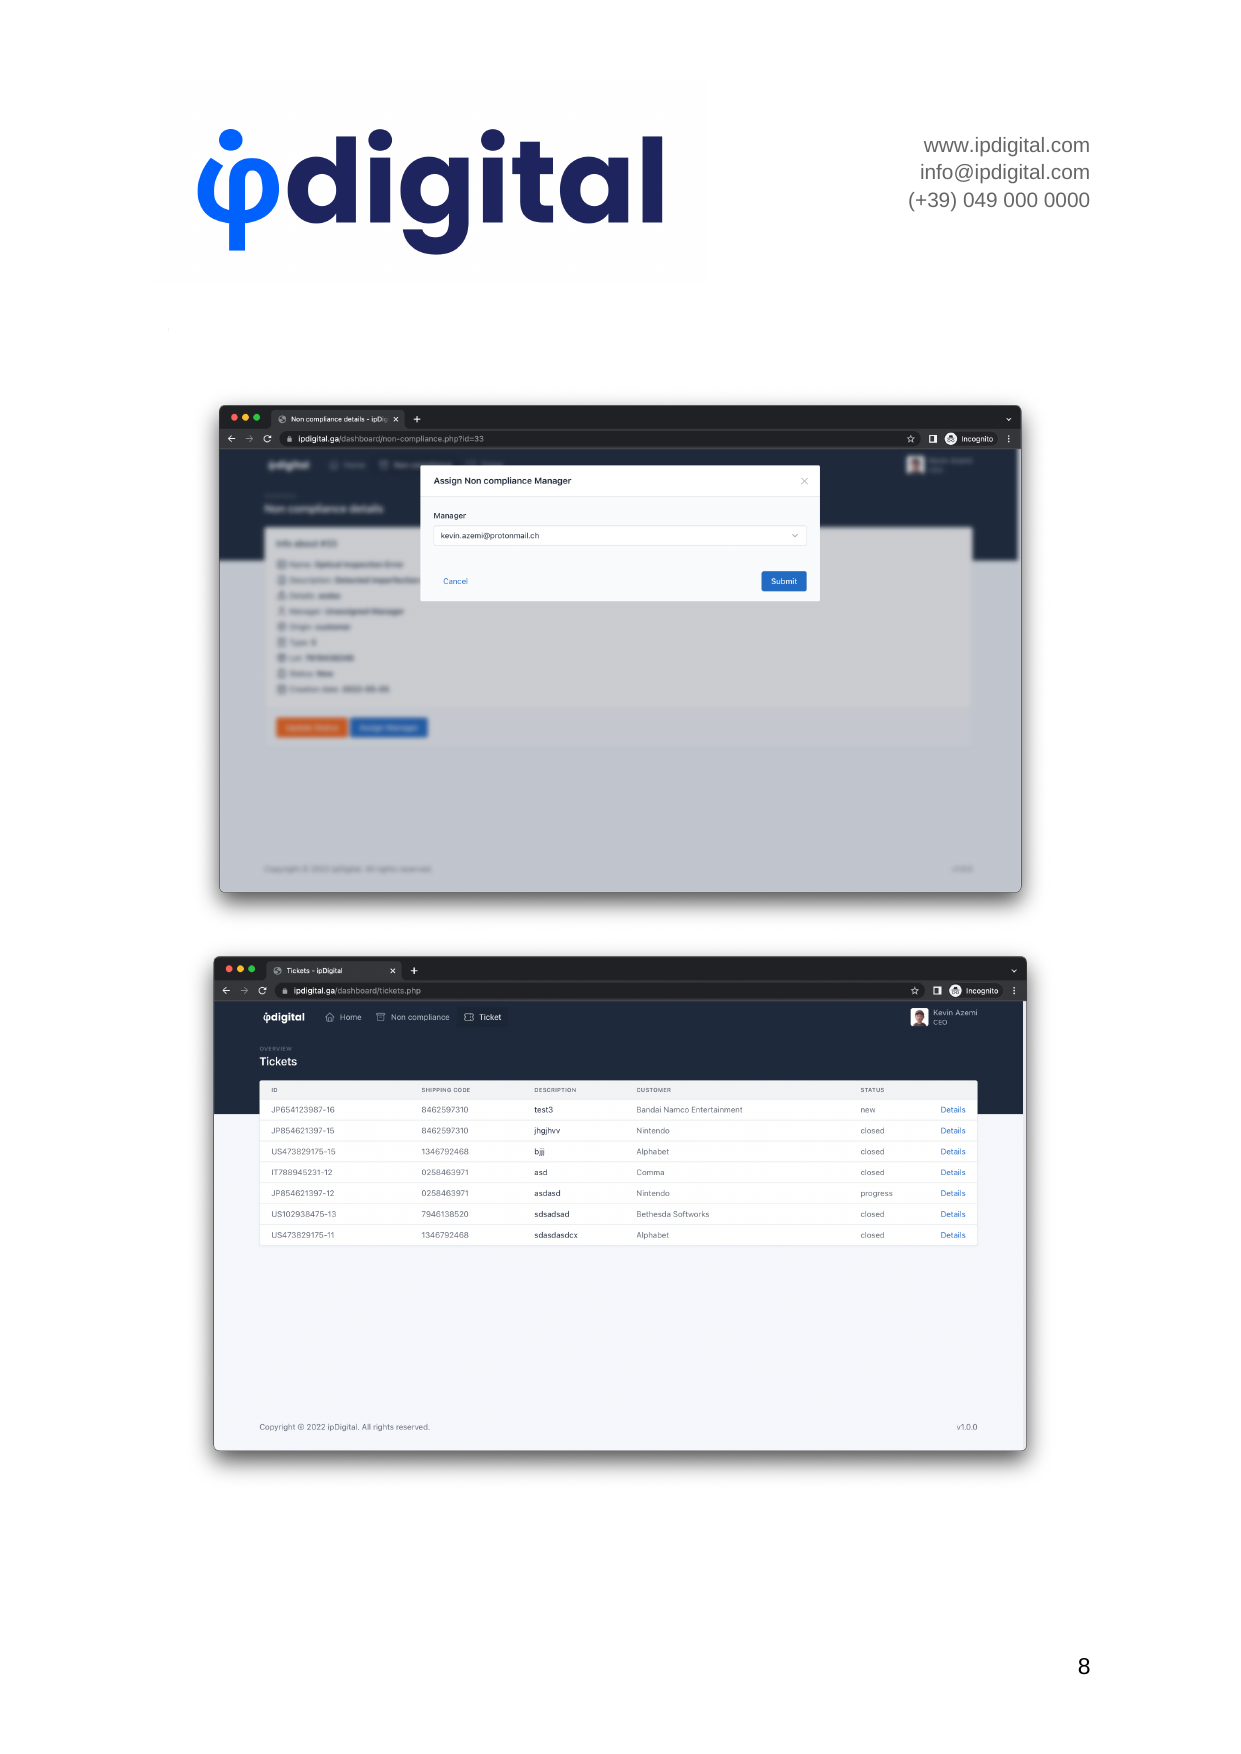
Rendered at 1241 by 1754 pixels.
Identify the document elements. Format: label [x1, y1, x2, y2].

picture [182, 936, 1058, 1492]
picture [188, 384, 1052, 933]
picture [153, 78, 709, 285]
